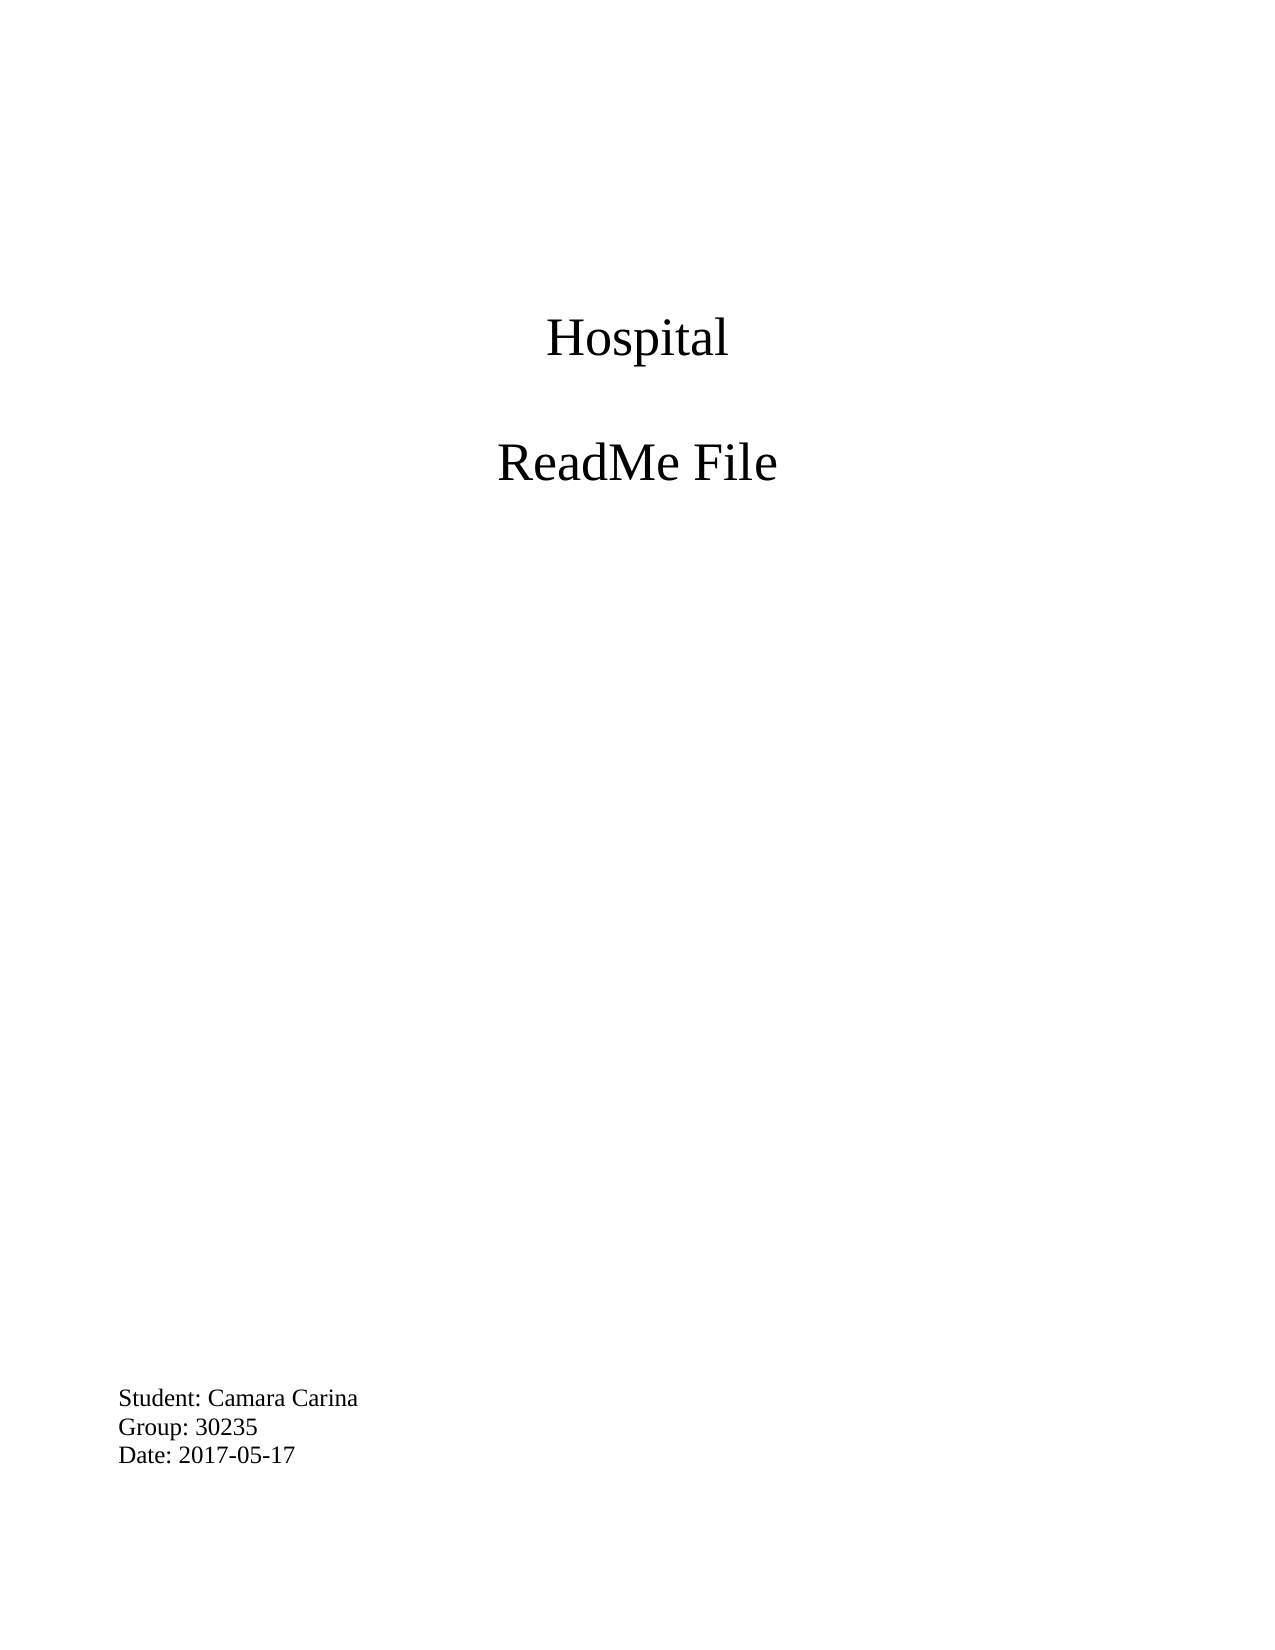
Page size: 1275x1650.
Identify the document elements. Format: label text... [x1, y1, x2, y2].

text Date: 2017-05-17 [118, 1441, 1157, 1469]
text ReadMe File [118, 429, 1157, 492]
text Student: Camara Carina [118, 1383, 1157, 1412]
text Group: 30235 [118, 1412, 1157, 1441]
text Hospital [118, 305, 1157, 367]
